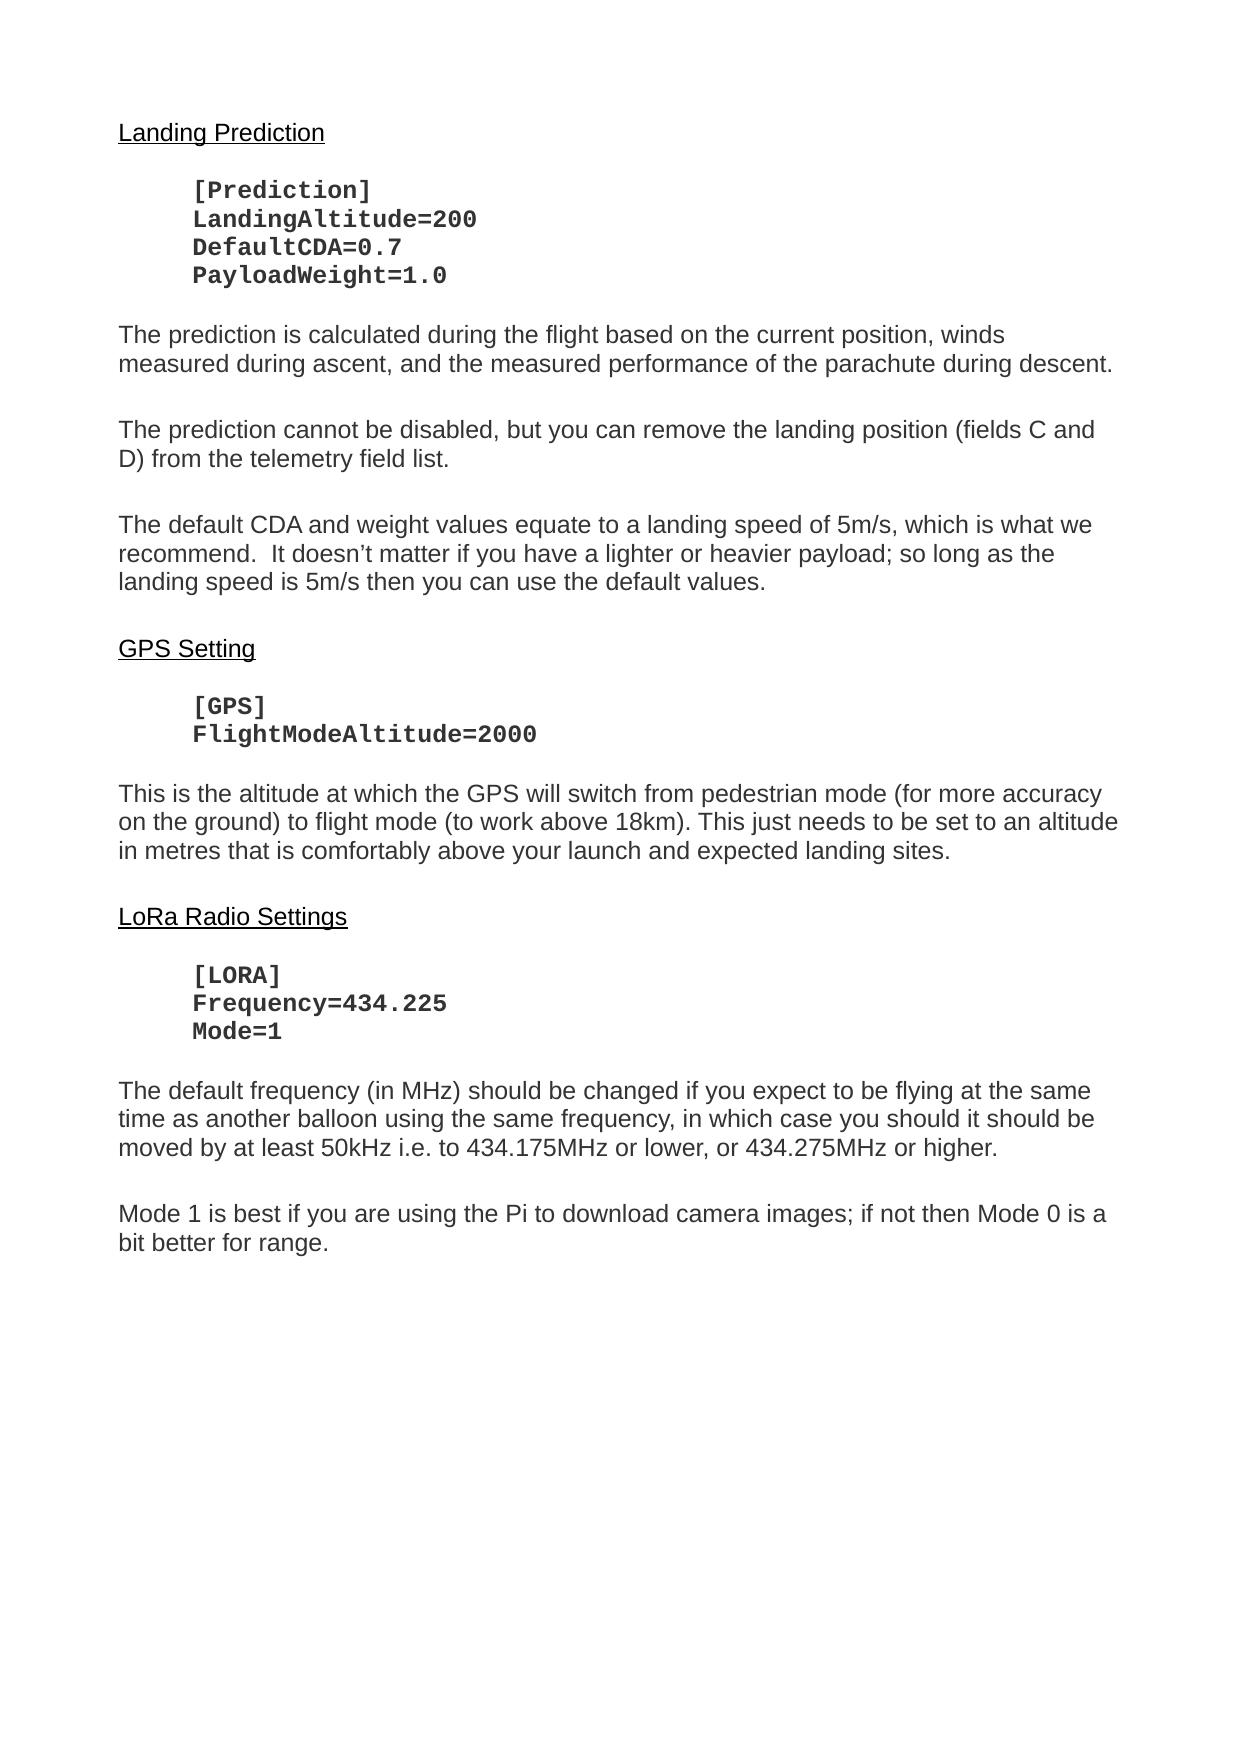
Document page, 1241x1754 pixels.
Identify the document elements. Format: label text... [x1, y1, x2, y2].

text Mode 1 is best if you are using the Pi to download camera images; if not then Mode 0 is a bit better for range. [118, 1199, 1122, 1257]
text PayloadWeight=1.0 [192, 263, 1122, 291]
text The default CDA and weight values equate to a landing speed of 5m/s, which is what we recommend. It doesn’t matter if you have a lighter or heavier payload; so long as the landing speed is 5m/s then you can use the default values. [118, 510, 1122, 596]
text [GPS] FlightModeAltitude=2000 [192, 693, 1122, 750]
subtitle GPS Setting [118, 633, 1122, 662]
text The default frequency (in MHz) should be changed if you expect to be flying at the same time as another balloon using the same frequency, in which case you should it should be moved by at least 50kHz i.e. to 434.175MHz or lower, or 434.275MHz or higher. [118, 1076, 1122, 1162]
text DefaultCDA=0.7 [192, 235, 1122, 263]
text [Prediction] LandingAltitude=200 [192, 178, 1122, 235]
text The prediction is calculated during the flight based on the current position, winds measured during ascent, and the measured performance of the parachute during descent. [118, 320, 1122, 377]
subtitle Landing Prediction [118, 118, 1122, 147]
subtitle LoRa Radio Settings [118, 902, 1122, 931]
text [LORA] Frequency=434.225 Mode=1 [192, 962, 1122, 1047]
text The prediction cannot be disabled, but you can remove the landing position (fields C and D) from the telemetry field list. [118, 415, 1122, 472]
text This is the altitude at which the GPS will switch from pedestrian mode (for more accuracy on the ground) to flight mode (to work above 18km). This just needs to be set to an altitude in metres that is comfortably above your launch and expected landing sites. [118, 778, 1122, 865]
